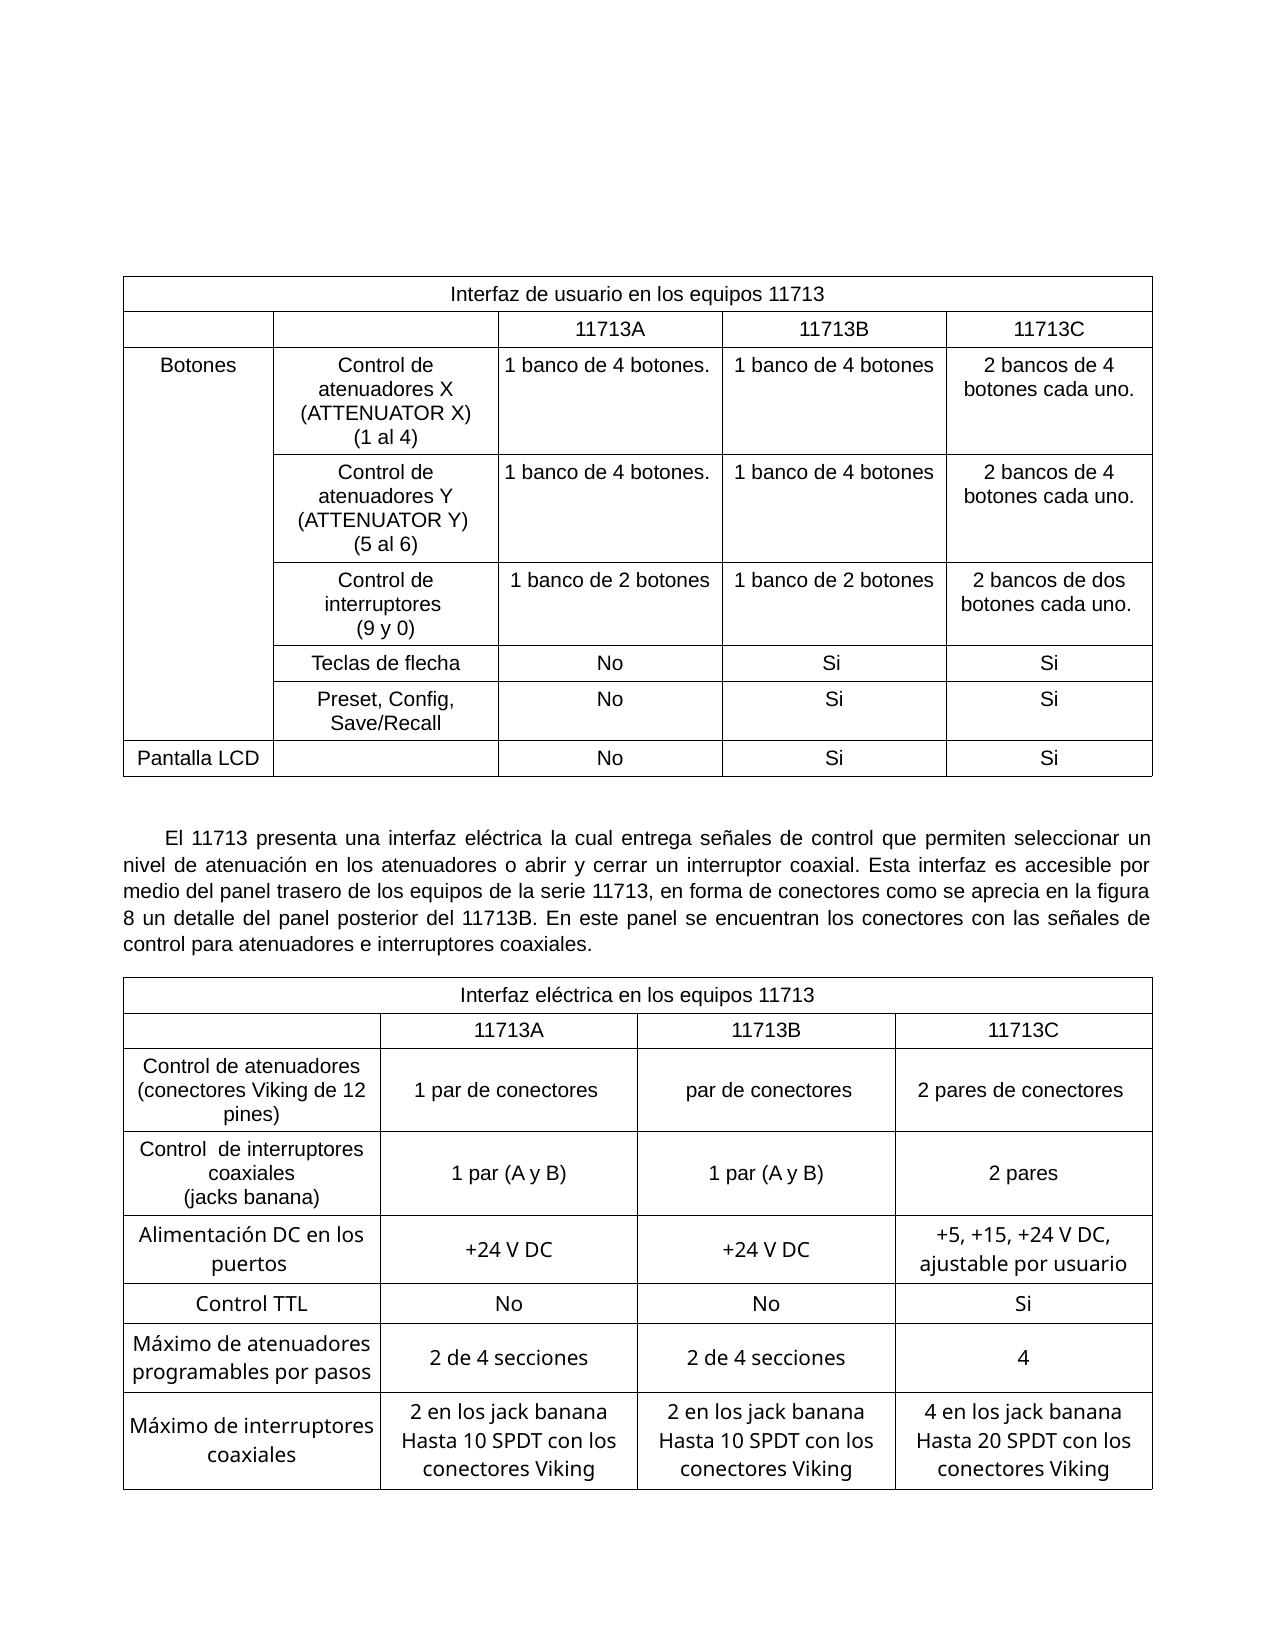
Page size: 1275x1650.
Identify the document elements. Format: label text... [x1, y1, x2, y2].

table_cell 11713C [947, 312, 1152, 347]
table_cell No [638, 1284, 895, 1323]
table_cell [274, 312, 498, 347]
table_cell 1 banco de 4 botones [723, 348, 946, 454]
table_cell 2 en los jack banana Hasta 10 SPDT con los conectores Viking [638, 1393, 895, 1488]
table_cell 2 bancos de 4 botones cada uno. [947, 348, 1152, 454]
table_cell Control de atenuadores (conectores Viking de 12 pines) [124, 1049, 380, 1131]
table_cell 11713B [638, 1014, 895, 1048]
table_cell 11713A [381, 1014, 637, 1048]
table_cell par de conectores [638, 1049, 895, 1131]
table_cell 2 bancos de 4 botones cada uno. [947, 455, 1152, 562]
table_header Interfaz eléctrica en los equipos 11713 [124, 978, 1152, 1012]
table_cell 1 par (A y B) [381, 1132, 637, 1215]
table_cell Control TTL [124, 1284, 380, 1323]
table_cell 4 [896, 1324, 1152, 1392]
table_cell 2 pares [896, 1132, 1152, 1215]
table_cell Control de interruptores coaxiales (jacks banana) [124, 1132, 380, 1215]
table_cell Si [896, 1284, 1152, 1323]
table_cell Botones [124, 348, 273, 740]
table_cell Preset, Config, Save/Recall [274, 682, 498, 740]
table_cell 1 banco de 4 botones. [499, 455, 722, 562]
table_cell Teclas de flecha [274, 646, 498, 681]
table_cell [124, 312, 273, 347]
table_cell +5, +15, +24 V DC, ajustable por usuario [896, 1216, 1152, 1283]
table_cell Control de interruptores (9 y 0) [274, 563, 498, 645]
table_cell No [381, 1284, 637, 1323]
table_cell 2 de 4 secciones [381, 1324, 637, 1392]
table_cell 11713C [896, 1014, 1152, 1048]
table_cell 2 de 4 secciones [638, 1324, 895, 1392]
table_cell 11713B [723, 312, 946, 347]
table_cell [274, 741, 498, 776]
table_cell Máximo de interruptores coaxiales [124, 1393, 380, 1488]
table_cell Si [947, 741, 1152, 776]
table_cell Control de atenuadores Y (ATTENUATOR Y) (5 al 6) [274, 455, 498, 562]
table_cell No [499, 741, 722, 776]
text El 11713 presenta una interfaz eléctrica la cual entrega señales de control que permiten seleccionar un nivel de atenuación en los atenuadores o abrir y cerrar un interruptor coaxial. Esta interfaz es accesible por medio del panel trasero de los equipos de la serie 11713, en forma de conectores como se aprecia en la figura 8 un detalle del panel posterior del 11713B. En este panel se encuentran los conectores con las señales de control para atenuadores e interruptores coaxiales. [123, 823, 1152, 956]
table_cell 1 par de conectores [381, 1049, 637, 1131]
table_cell Si [723, 682, 946, 740]
table_cell Control de atenuadores X (ATTENUATOR X) (1 al 4) [274, 348, 498, 454]
table_cell Pantalla LCD [124, 741, 273, 776]
table_cell Si [947, 646, 1152, 681]
table_cell Si [947, 682, 1152, 740]
table_cell 4 en los jack banana Hasta 20 SPDT con los conectores Viking [896, 1393, 1152, 1488]
table_cell +24 V DC [381, 1216, 637, 1283]
table_cell 1 banco de 4 botones. [499, 348, 722, 454]
table_header Interfaz de usuario en los equipos 11713 [124, 277, 1152, 311]
table_cell 11713A [499, 312, 722, 347]
table_cell 1 par (A y B) [638, 1132, 895, 1215]
table_cell 2 en los jack banana Hasta 10 SPDT con los conectores Viking [381, 1393, 637, 1488]
table_cell 1 banco de 4 botones [723, 455, 946, 562]
table_cell Si [723, 646, 946, 681]
table_cell [124, 1014, 380, 1048]
table_cell No [499, 682, 722, 740]
table_cell 2 pares de conectores [896, 1049, 1152, 1131]
table_cell +24 V DC [638, 1216, 895, 1283]
table_cell Si [723, 741, 946, 776]
table_cell No [499, 646, 722, 681]
table_cell 2 bancos de dos botones cada uno. [947, 563, 1152, 645]
table_cell 1 banco de 2 botones [723, 563, 946, 645]
table_cell Máximo de atenuadores programables por pasos [124, 1324, 380, 1392]
table_cell Alimentación DC en los puertos [124, 1216, 380, 1283]
table_cell 1 banco de 2 botones [499, 563, 722, 645]
